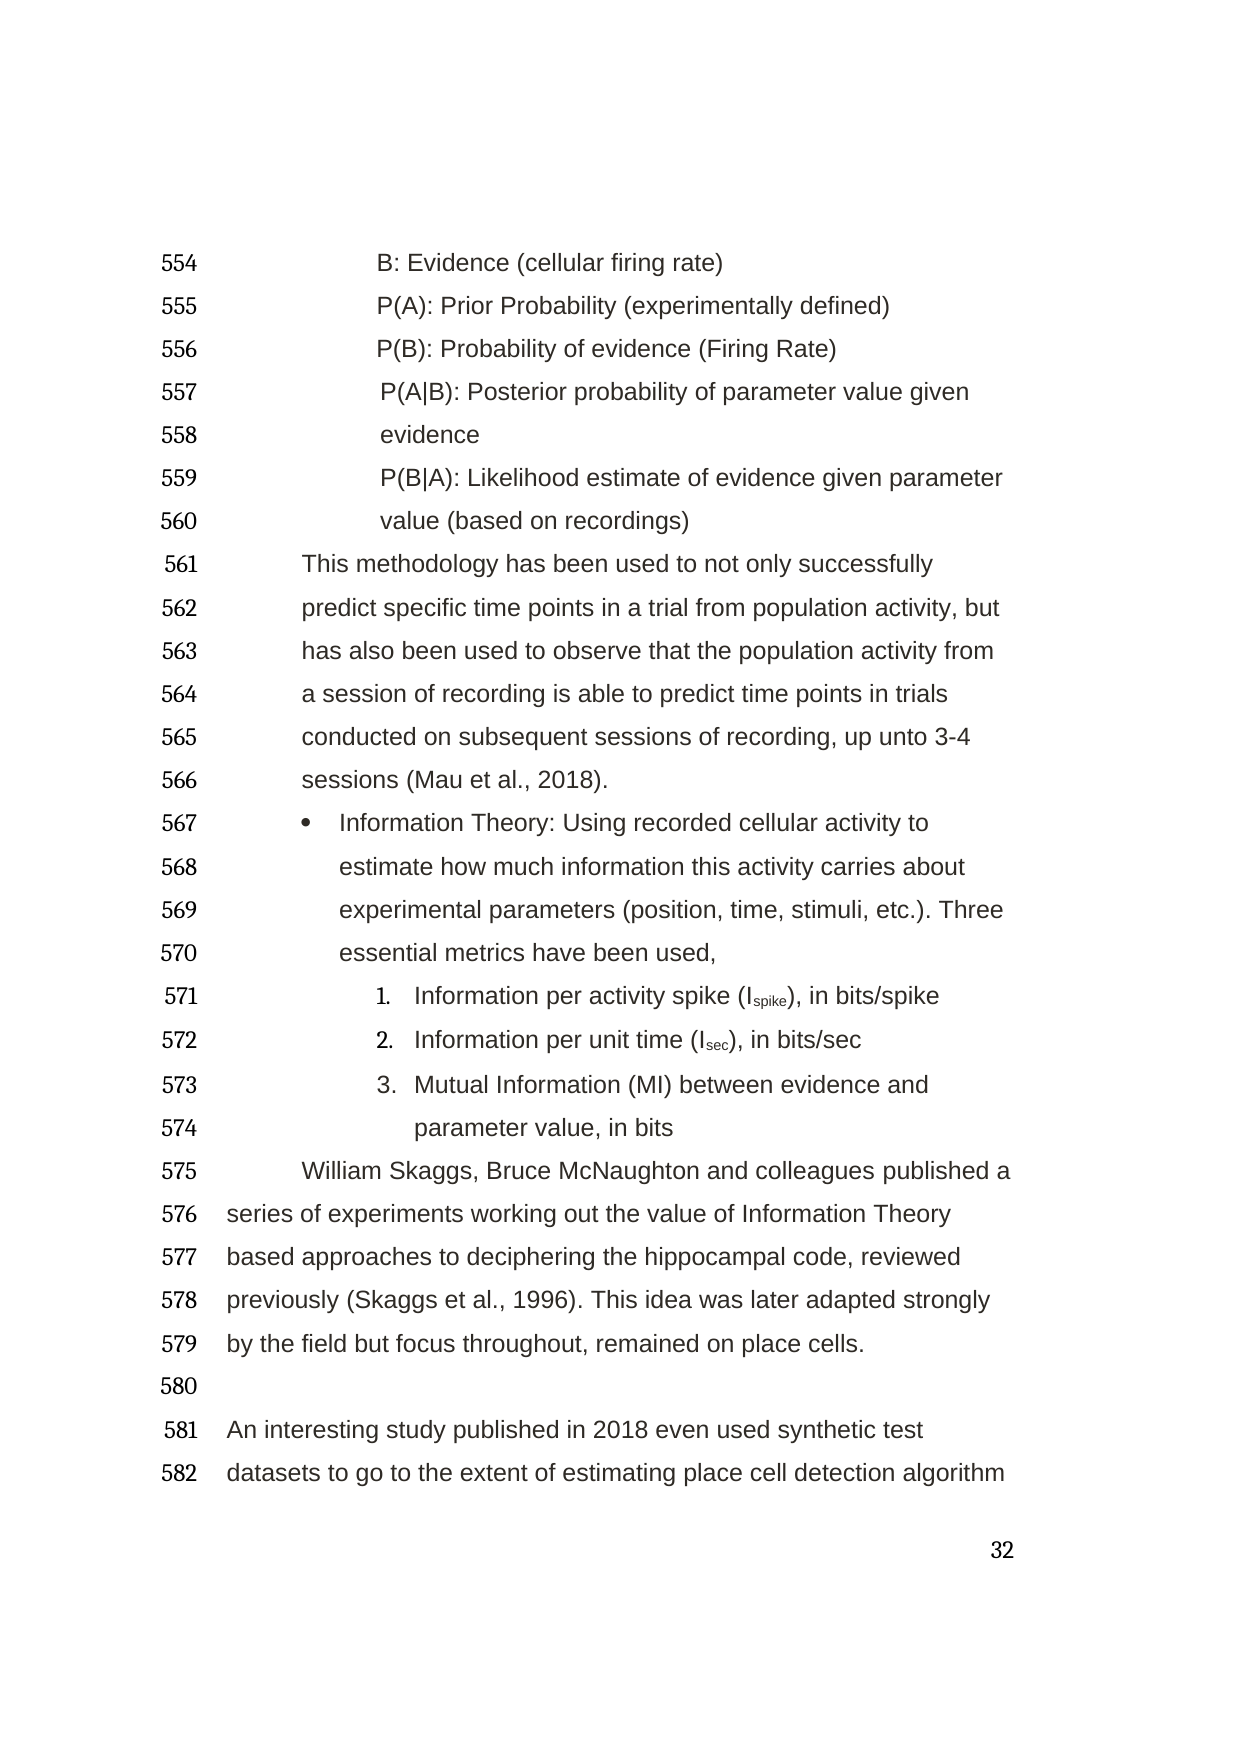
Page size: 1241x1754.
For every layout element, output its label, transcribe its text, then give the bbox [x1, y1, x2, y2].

text B: Evidence (cellular firing rate) [362, 248, 1014, 276]
text P(B|A): Likelihood estimate of evidence given parameter value (based on recordings) [380, 463, 1014, 535]
list Information per activity spike (Ispike), in bits/spike [376, 981, 1014, 1011]
text P(B): Probability of evidence (Firing Rate) [362, 334, 1014, 363]
text P(A|B): Posterior probability of parameter value given evidence [380, 377, 1014, 449]
list Information per unit time (Isec), in bits/sec [376, 1025, 1014, 1055]
text P(A): Prior Probability (experimentally defined) [356, 291, 1014, 319]
text This methodology has been used to not only successfully predict specific time points in a trial from population activity, but has also been used to observe that the population activity from a session of recording is able to predict time points in trials conducted on subsequent sessions of recording, up unto 3-4 sessions (Mau et al., 2018)⁠. [301, 549, 1014, 794]
text William Skaggs, Bruce McNaughton and colleagues published a series of experiments working out the value of Information Theory based approaches to deciphering the hippocampal code, reviewed previously (Skaggs et al., 1996)⁠. This idea was later adapted strongly by the field but focus throughout, remained on place cells. [226, 1156, 1014, 1357]
list Information Theory: Using recorded cellular activity to estimate how much information this activity carries about experimental parameters (position, time, stimuli, etc.). Three essential metrics have been used, [301, 808, 1014, 966]
text An interesting study published in 2018 even used synthetic test datasets to go to the extent of estimating place cell detection algorithm [226, 1415, 1014, 1487]
list Mutual Information (MI) between evidence and parameter value, in bits [376, 1070, 1014, 1142]
